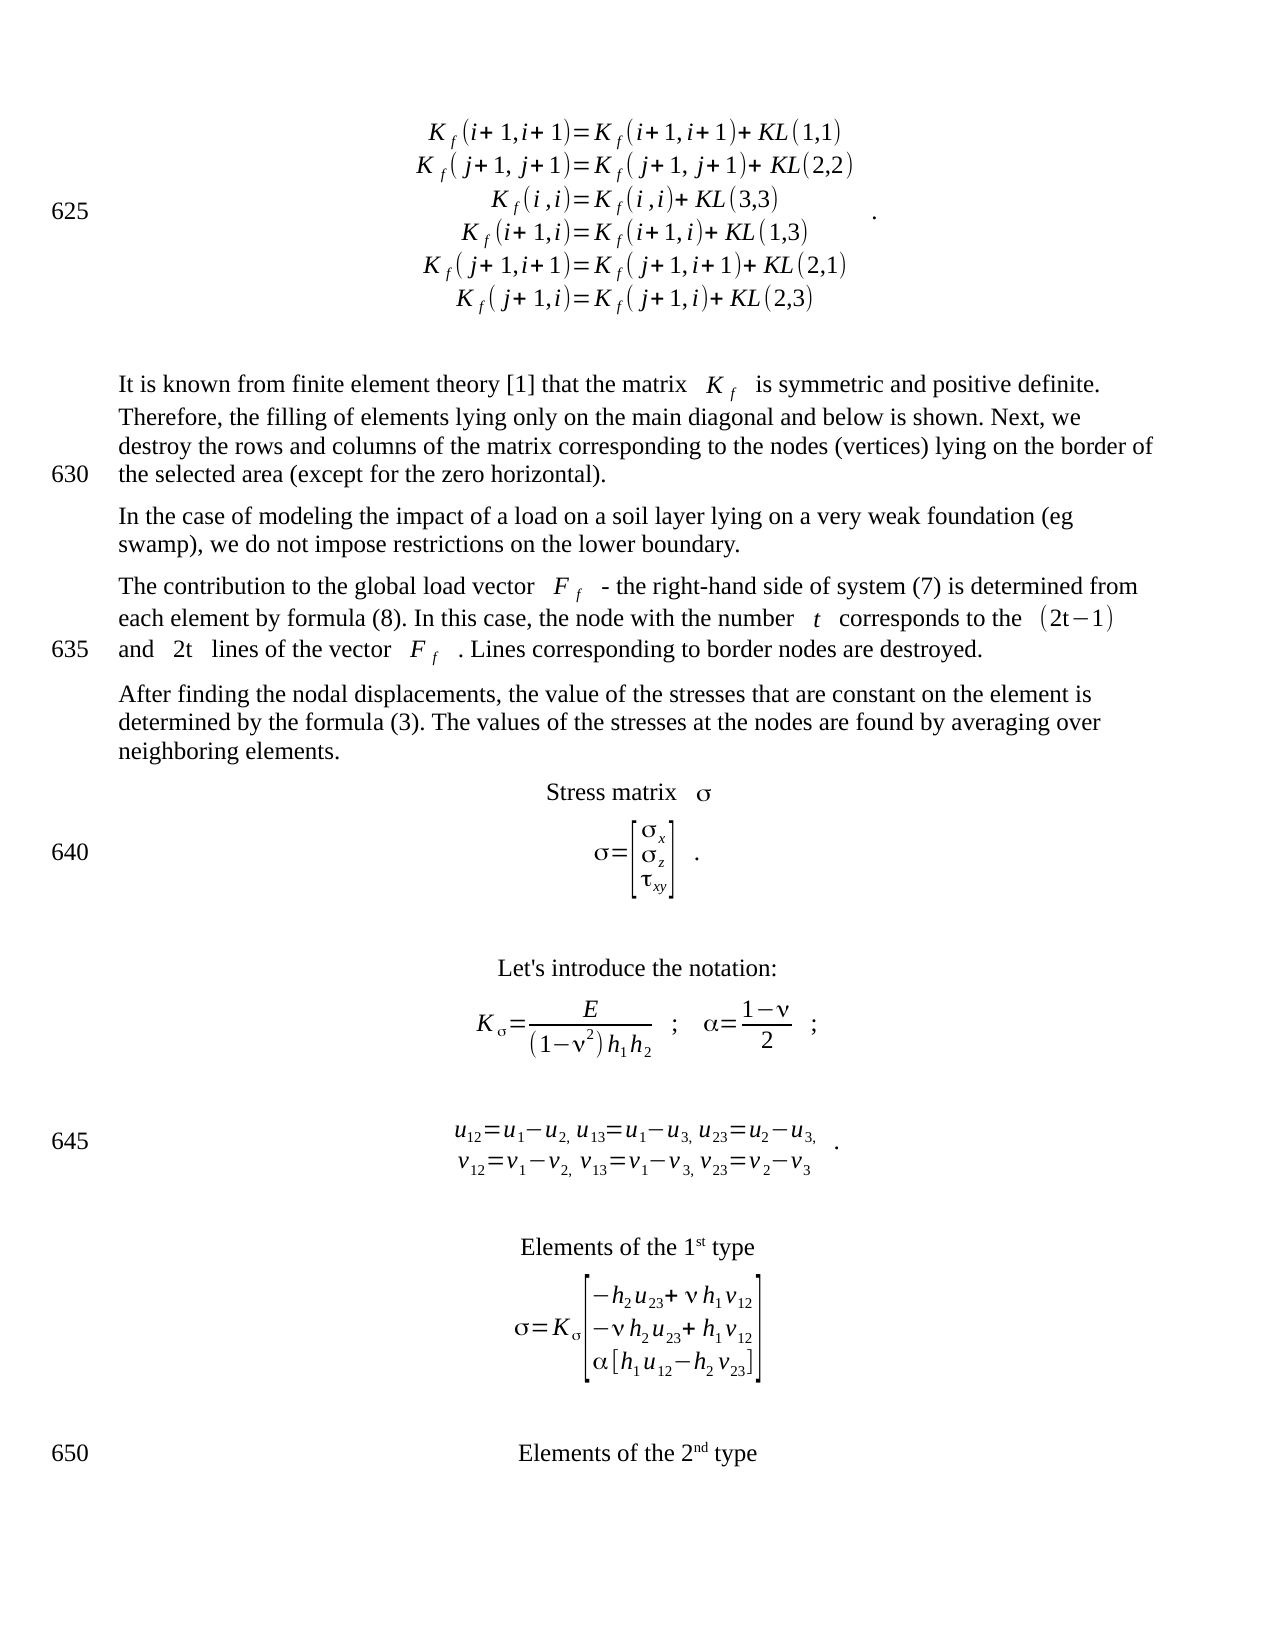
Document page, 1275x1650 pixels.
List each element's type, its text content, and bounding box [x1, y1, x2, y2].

text Elements of the 2nd type [118, 1438, 1157, 1467]
text It is known from finite element theory [1] that the matrixis ​​symmetric and positive definite. Therefore, the filling of elements lying only on the main diagonal and below is shown. Next, we destroy the rows and columns of the matrix corresponding to the nodes (vertices) lying on the border of the selected area (except for the zero horizontal). [118, 369, 1157, 488]
text The contribution to the global load vector- the right-hand side of system (7) is determined from each element by formula (8). In this case, the node with the numbercorresponds to theandlines of the vector. Lines corresponding to border nodes are destroyed. [118, 571, 1157, 666]
text Elements of the 1st type [118, 1232, 1157, 1261]
text In the case of modeling the impact of a load on a soil layer lying on a very weak foundation (eg swamp), we do not impose restrictions on the lower boundary. [118, 501, 1157, 558]
text . [118, 819, 1157, 899]
text Stress matrix [118, 777, 1157, 806]
text . [118, 1115, 1157, 1179]
text Let's introduce the notation: [118, 953, 1157, 982]
text After finding the nodal displacements, the value of the stresses that are constant on the element is determined by the formula (3). The values ​​of the stresses at the nodes are found by averaging over neighboring elements. [118, 679, 1157, 765]
text . [118, 118, 1157, 316]
text ; ; [118, 994, 1157, 1061]
